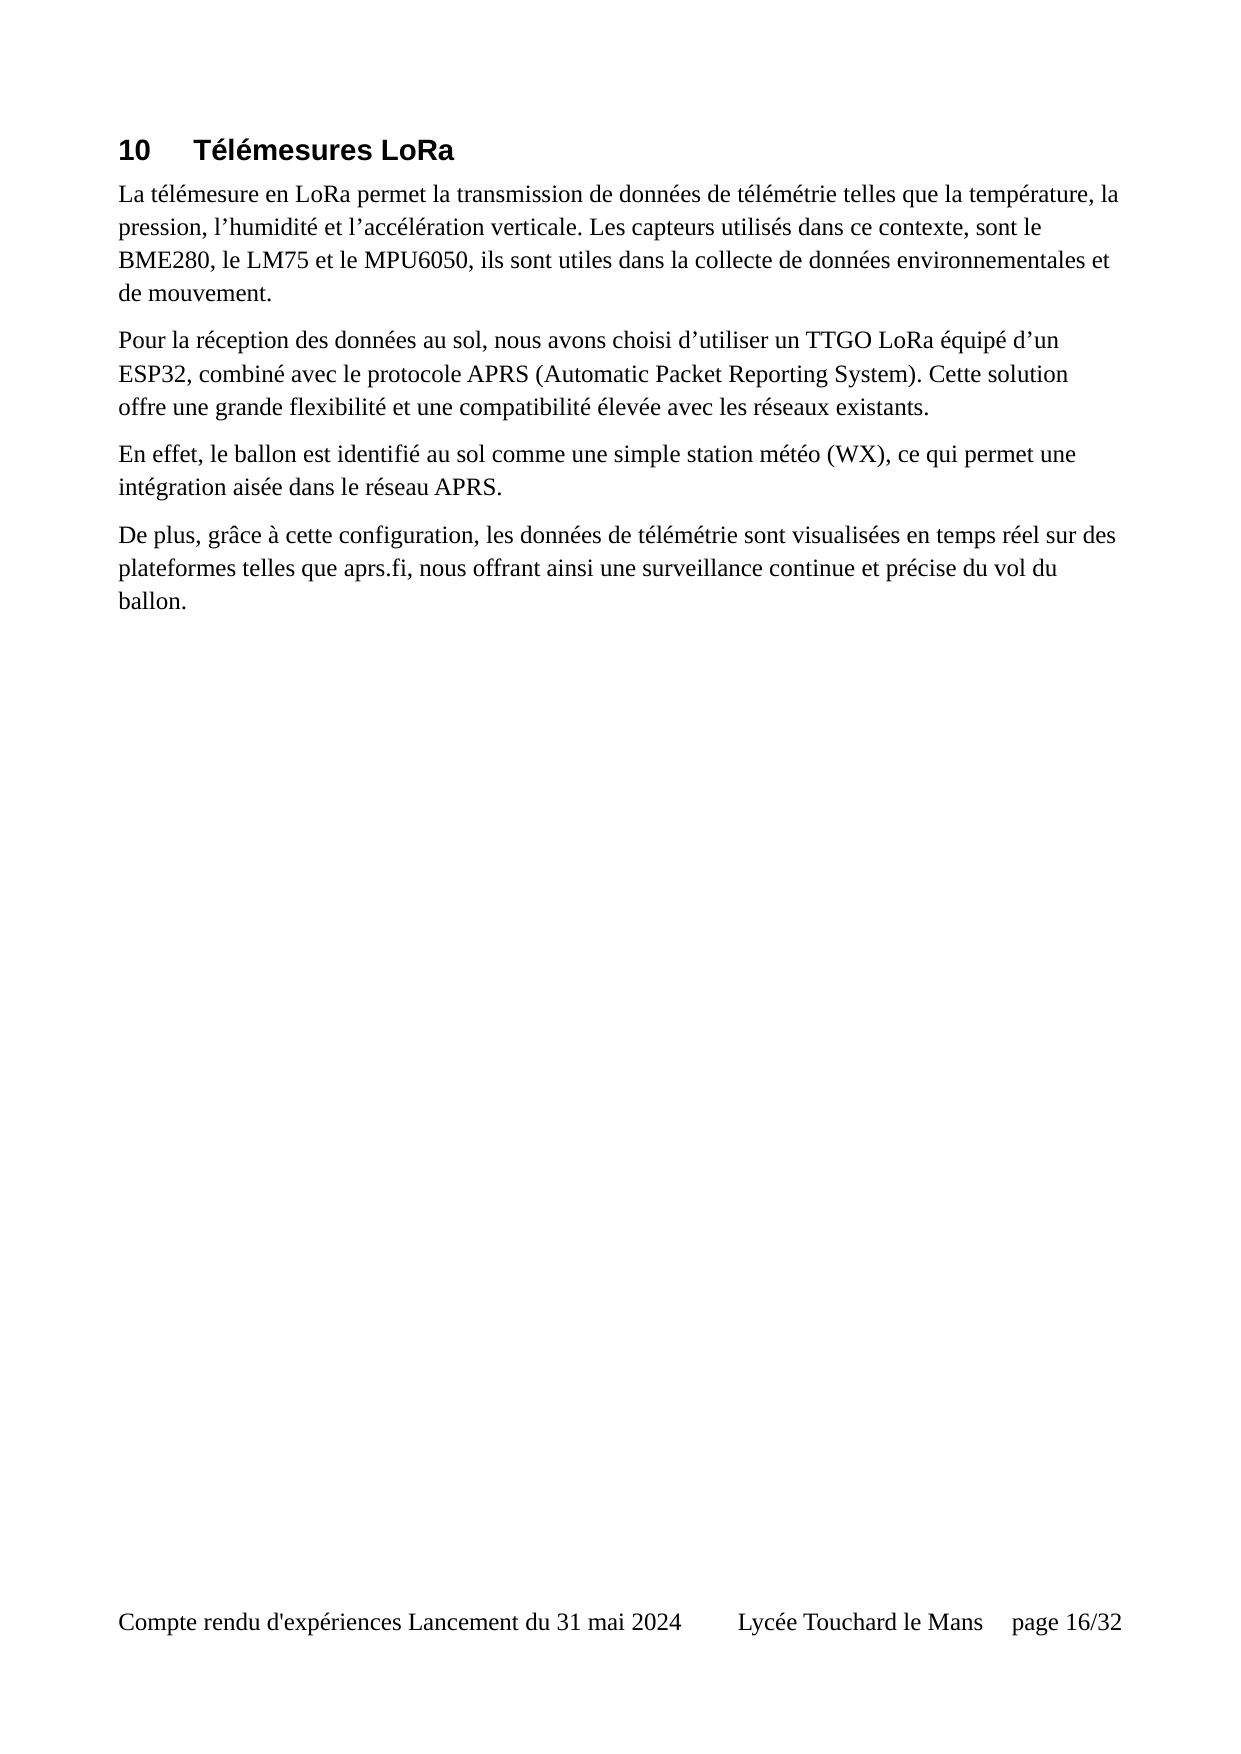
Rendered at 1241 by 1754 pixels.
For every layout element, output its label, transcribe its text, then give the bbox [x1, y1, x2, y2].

text La télémesure en LoRa permet la transmission de données de télémétrie telles que la température, la pression, l’humidité et l’accélération verticale. Les capteurs utilisés dans ce contexte, sont le BME280, le LM75 et le MPU6050, ils sont utiles dans la collecte de données environnementales et de mouvement. [118, 179, 1122, 307]
text Pour la réception des données au sol, nous avons choisi d’utiliser un TTGO LoRa équipé d’un ESP32, combiné avec le protocole APRS (Automatic Packet Reporting System). Cette solution offre une grande flexibilité et une compatibilité élevée avec les réseaux existants. [118, 326, 1122, 420]
text De plus, grâce à cette configuration, les données de télémétrie sont visualisées en temps réel sur des plateformes telles que aprs.fi, nous offrant ainsi une surveillance continue et précise du vol du ballon. [118, 520, 1122, 615]
subtitle Télémesures LoRa [118, 133, 1122, 166]
text En effet, le ballon est identifié au sol comme une simple station météo (WX), ce qui permet une intégration aisée dans le réseau APRS. [118, 439, 1122, 501]
